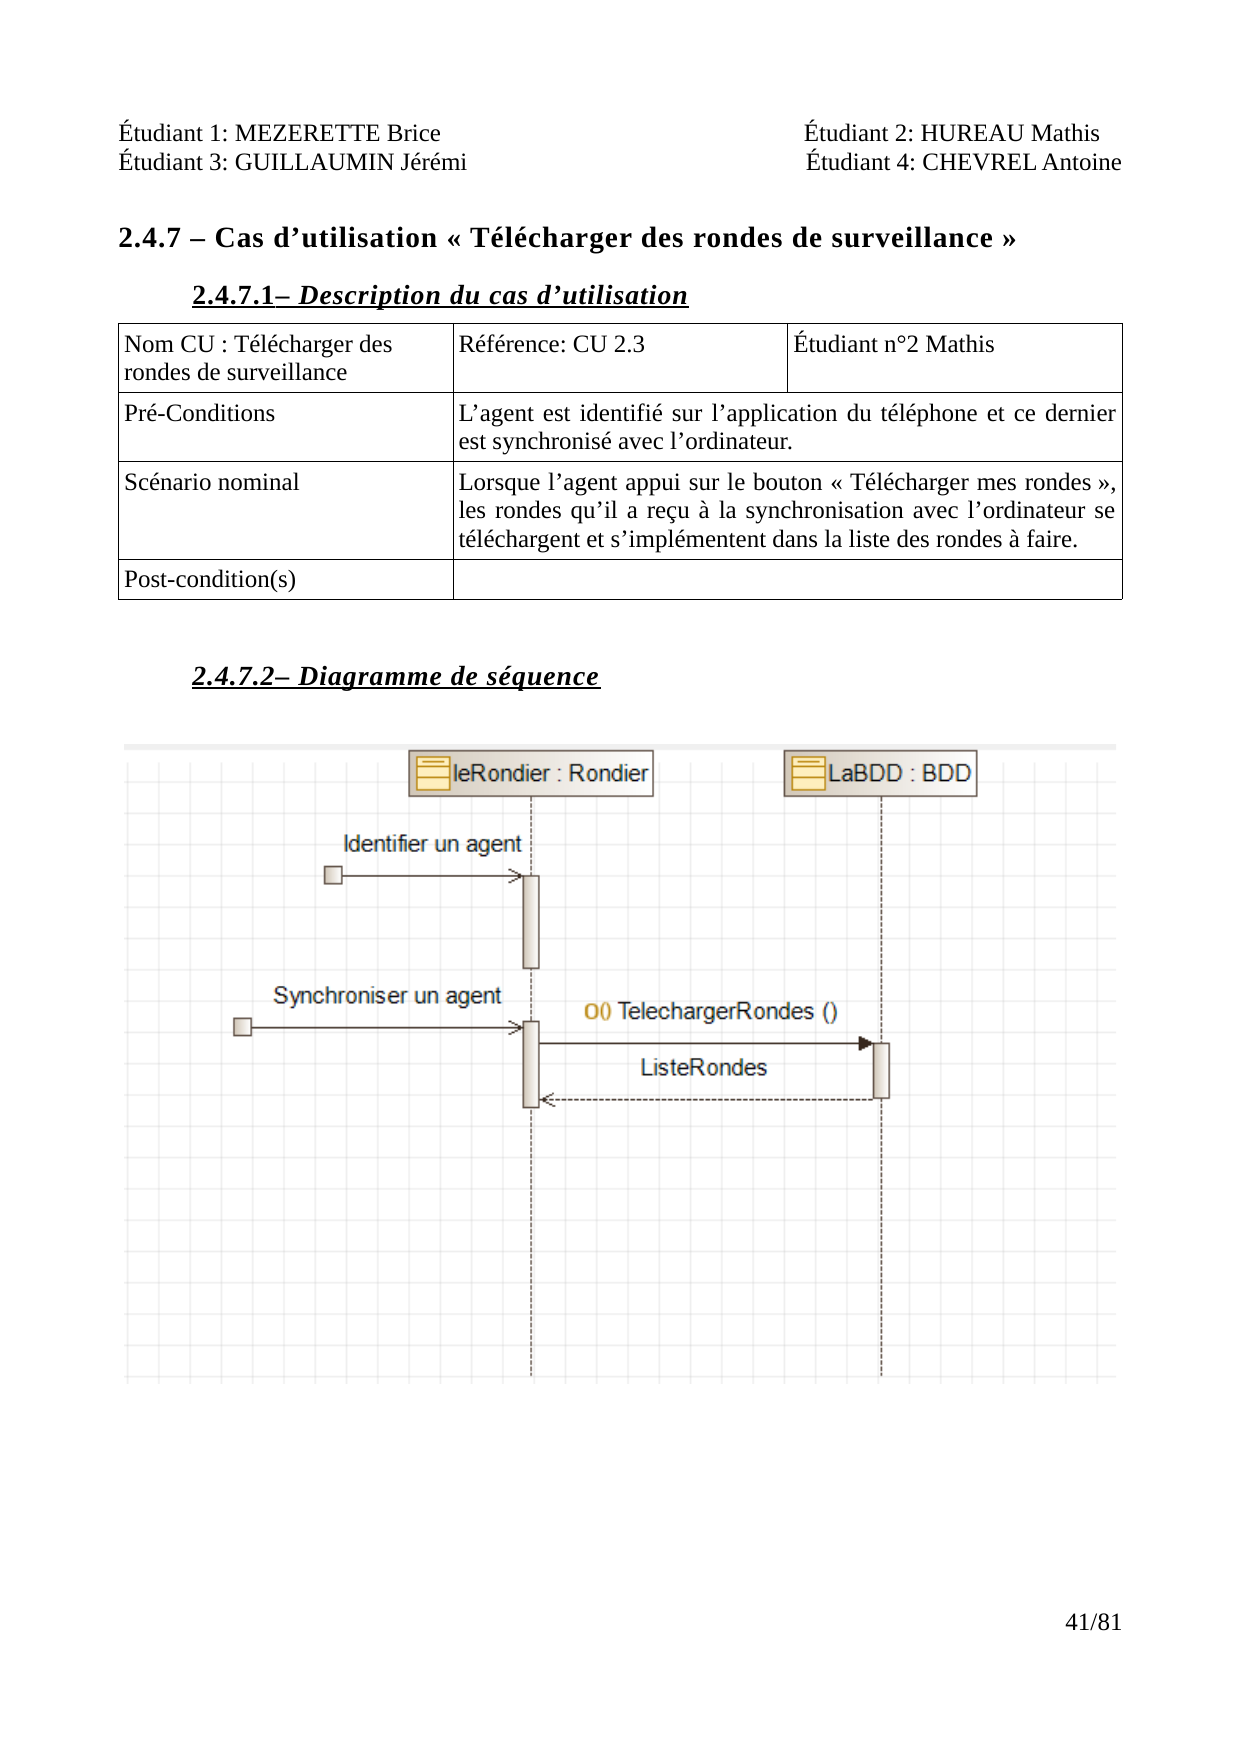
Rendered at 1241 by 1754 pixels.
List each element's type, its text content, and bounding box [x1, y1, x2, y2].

subtitle 2.4.7.1– Description du cas d’utilisation [118, 278, 1122, 310]
table_cell Post-condition(s) [119, 560, 453, 599]
table_cell Pré-Conditions [119, 393, 453, 461]
subtitle 2.4.7 – Cas d’utilisation « Télécharger des rondes de surveillance » [118, 220, 1122, 253]
subtitle 2.4.7.2– Diagramme de séquence [118, 659, 1122, 691]
table_cell Lorsque l’agent appui sur le bouton « Télécharger mes rondes », les rondes qu’il a reçu à la synchronisation avec l’ordinateur se téléchargent et s’implémentent dans la liste des rondes à faire. [454, 462, 1122, 559]
table_header Nom CU : Télécharger des rondes de surveillance [119, 324, 453, 392]
table_cell Scénario nominal [119, 462, 453, 559]
picture [124, 744, 1117, 1384]
table_header Référence: CU 2.3 [454, 324, 787, 392]
table_cell [454, 560, 1122, 599]
table_header Étudiant n°2 Mathis [788, 324, 1122, 392]
table_cell L’agent est identifié sur l’application du téléphone et ce dernier est synchronisé avec l’ordinateur. [454, 393, 1122, 461]
